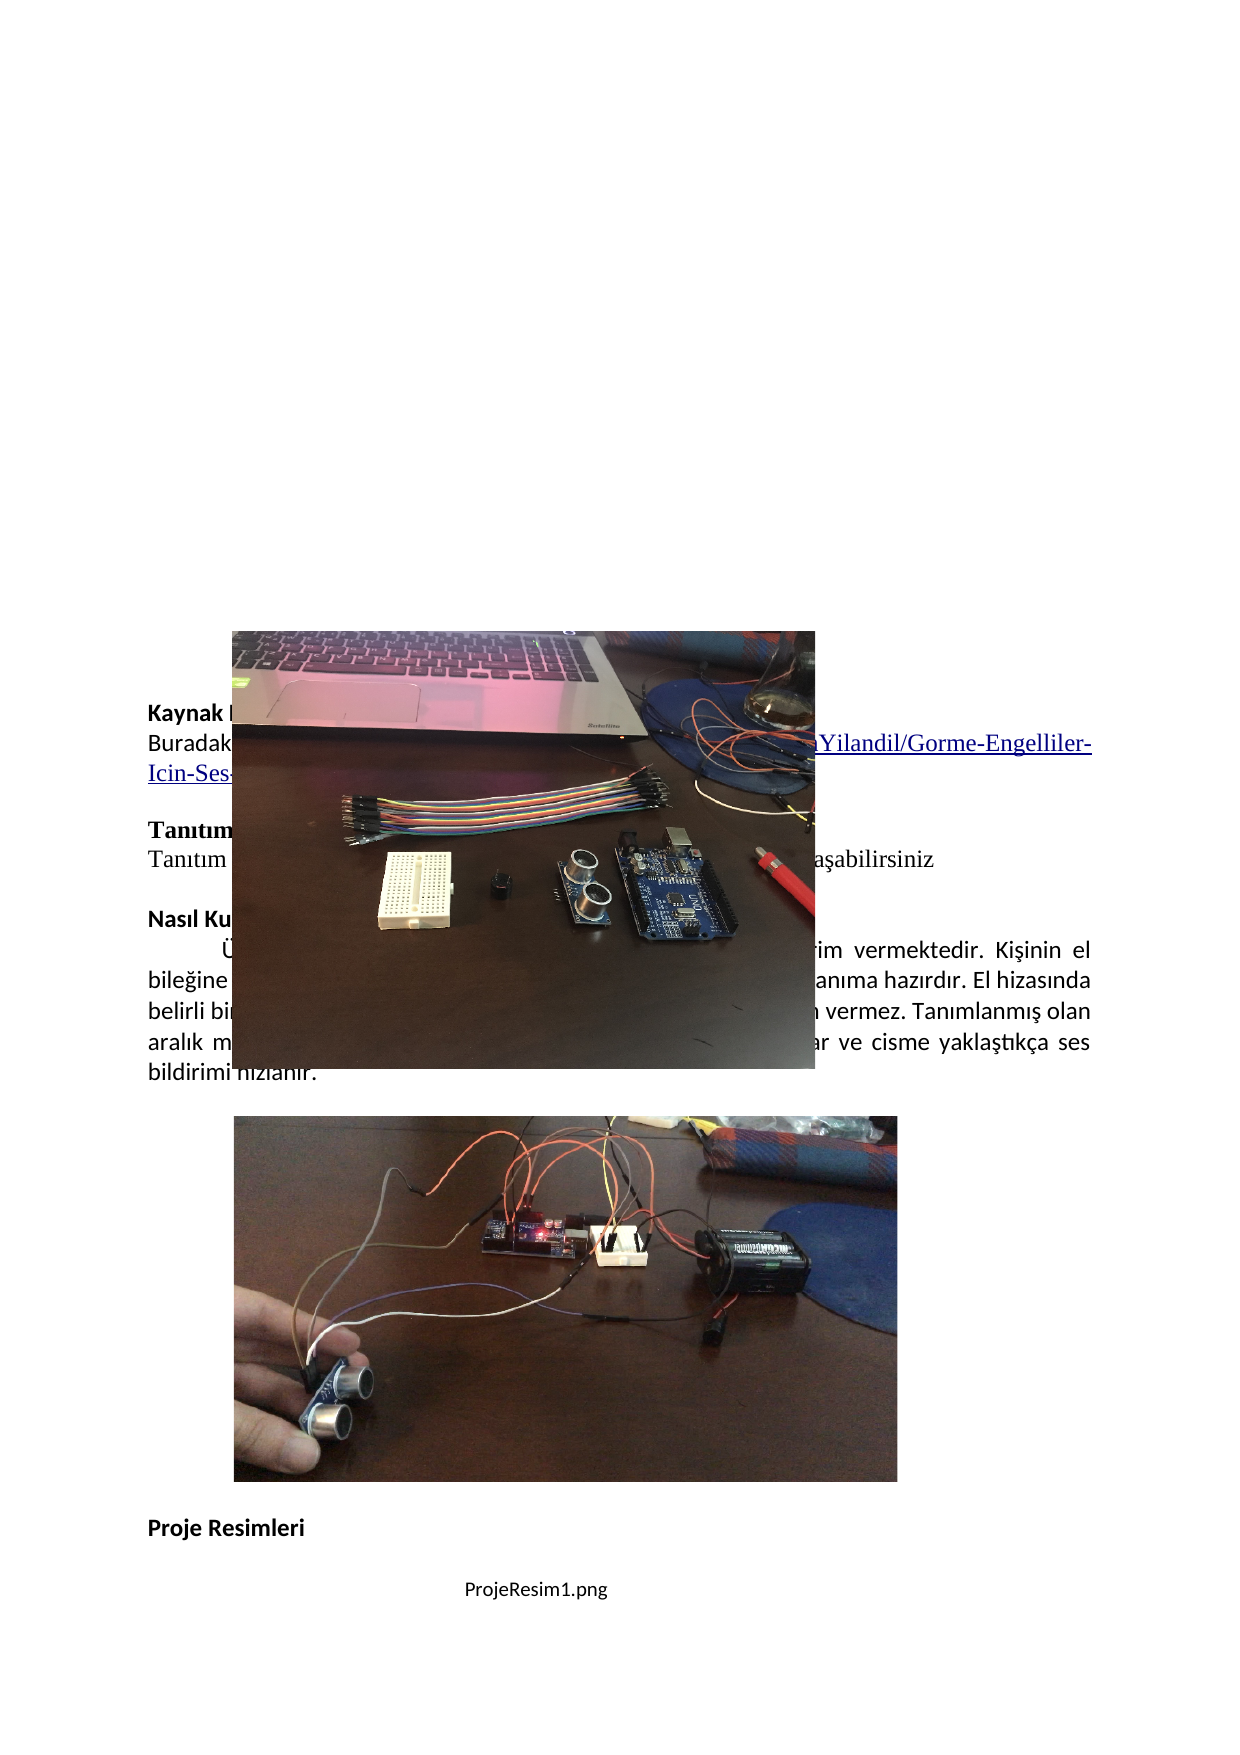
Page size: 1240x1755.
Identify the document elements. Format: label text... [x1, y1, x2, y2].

text Nasıl Kullanılır [148, 903, 232, 934]
text Nasıl Kullanılır [816, 903, 1092, 934]
text Tanıtım videosuna ise https://youtu.be/eOhzuppsdDo linkinden ulaşabilirsiniz [816, 844, 1092, 873]
text ProjeResim1.png [148, 1572, 1092, 1602]
text Buradaki kaynak koduna ve görsellere https://github.com/HakanYilandil/Gorme-Engelliler-Icin-Ses-Geri-Bildirimli-Cihaz adresinden ulaşabilirsiniz. [816, 755, 1092, 787]
text Tanıtım Videosu [148, 816, 232, 844]
text Kaynak Kodu [816, 697, 1092, 727]
text Kaynak Kodu [148, 697, 232, 727]
text Buradaki kaynak koduna ve görsellere https://github.com/HakanYilandil/Gorme-Engelliler-Icin-Ses-Geri-Bildirimli-Cihaz adresinden ulaşabilirsiniz. [816, 727, 1092, 753]
text Buradaki kaynak koduna ve görsellere https://github.com/HakanYilandil/Gorme-Engelliler-Icin-Ses-Geri-Bildirimli-Cihaz adresinden ulaşabilirsiniz. [148, 727, 232, 783]
text Ürün görme engelliler için olduğu için ses ile geri bildirim vermektedir. Kişinin el bileğine takılan cihaz herhangi bir ayara gerek kalmadan direk kullanıma hazırdır. El hizasında belirli bir mesefeye kadar bir cisim yoksa herhangi bir sesli bildirim vermez. Tanımlanmış olan aralık mesefeye bir nesne girdiğinde ses bildirimi vermeye başlar ve cisme yaklaştıkça ses bildirimi hızlanır. [148, 934, 1092, 1087]
text Proje Resimleri [148, 1512, 1092, 1543]
text Tanıtım Videosu [816, 816, 1092, 844]
text Tanıtım videosuna ise https://youtu.be/eOhzuppsdDo linkinden ulaşabilirsiniz [148, 844, 232, 873]
